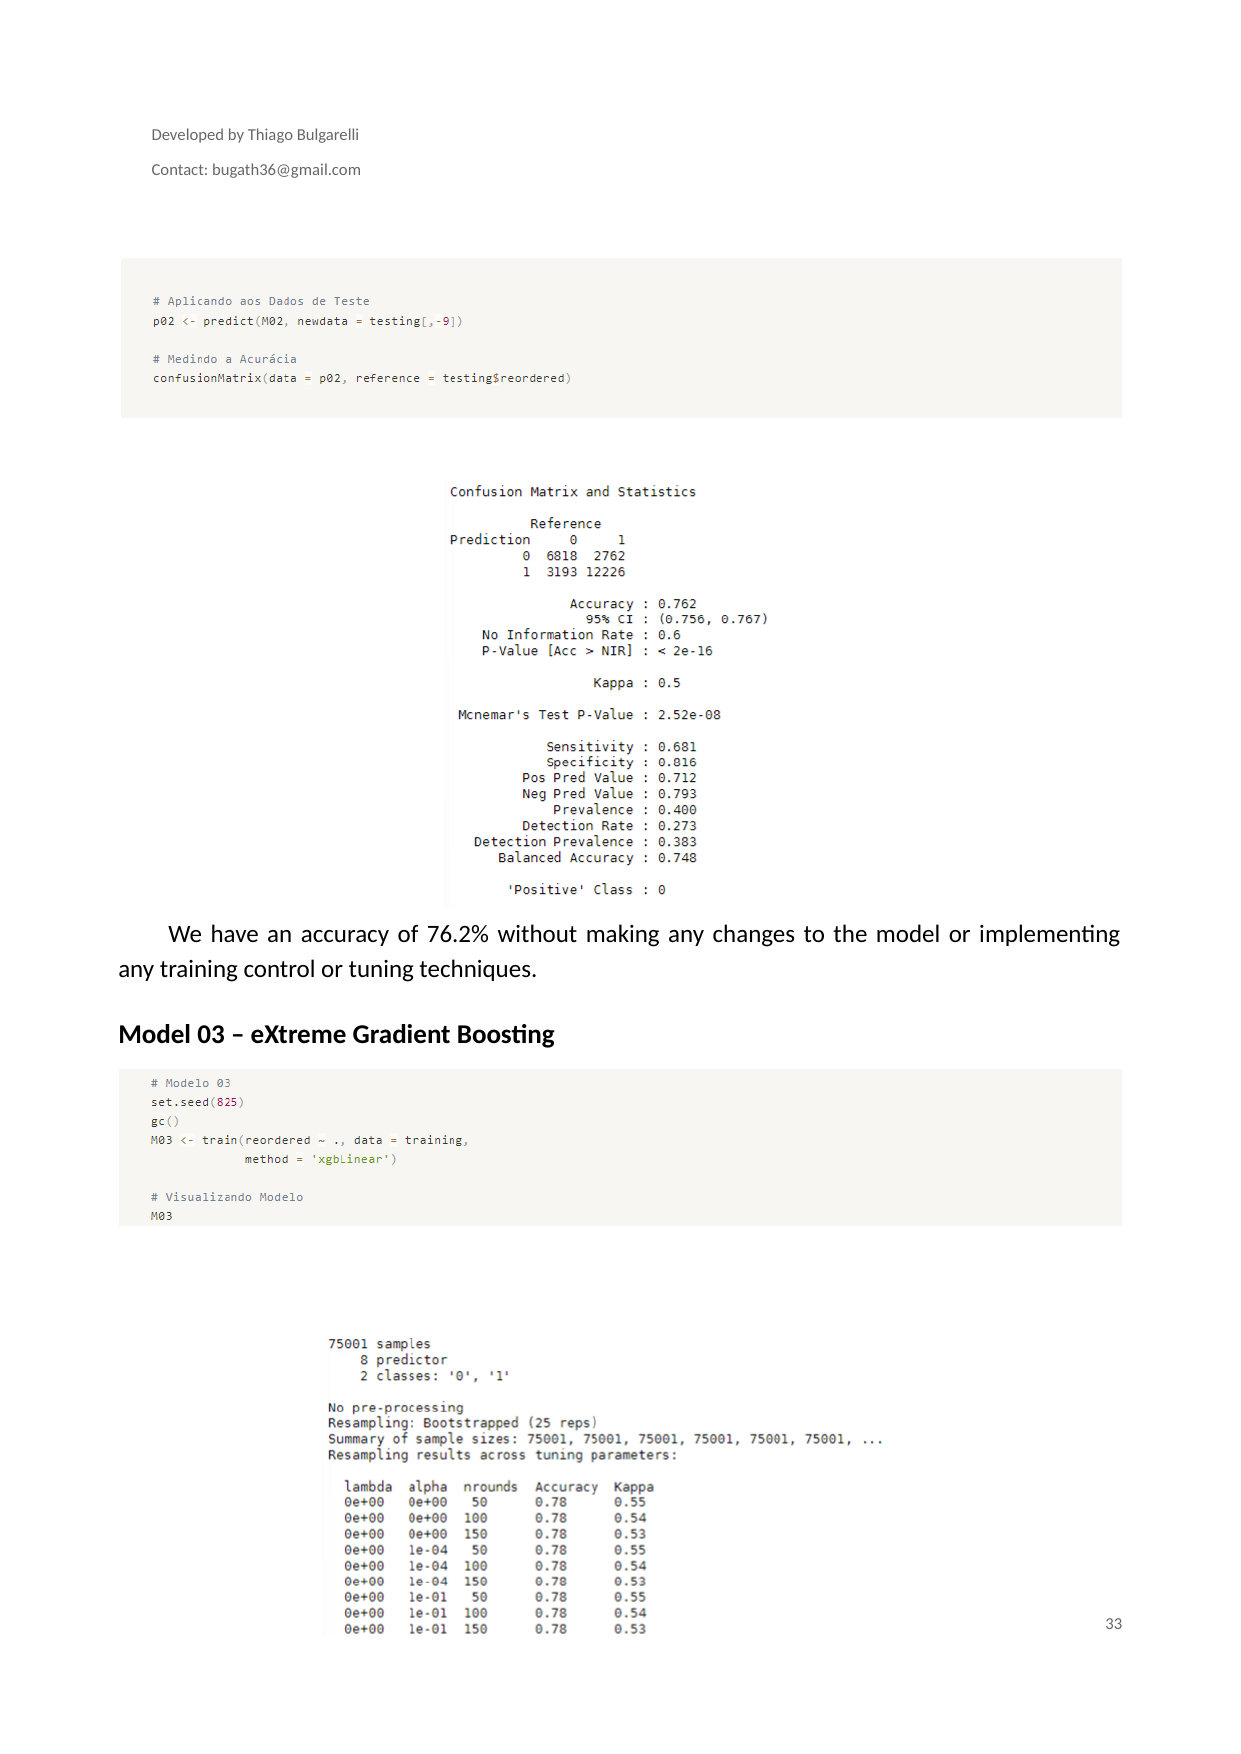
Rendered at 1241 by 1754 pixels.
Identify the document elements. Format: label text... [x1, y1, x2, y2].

picture [118, 1069, 1123, 1226]
picture [118, 258, 1123, 418]
text We have an accuracy of 76.2% without making any changes to the model or implementing any training control or tuning techniques. [118, 918, 1122, 983]
subtitle Model 03 – eXtreme Gradient Boosting [118, 1017, 1122, 1050]
picture [320, 1338, 943, 1636]
